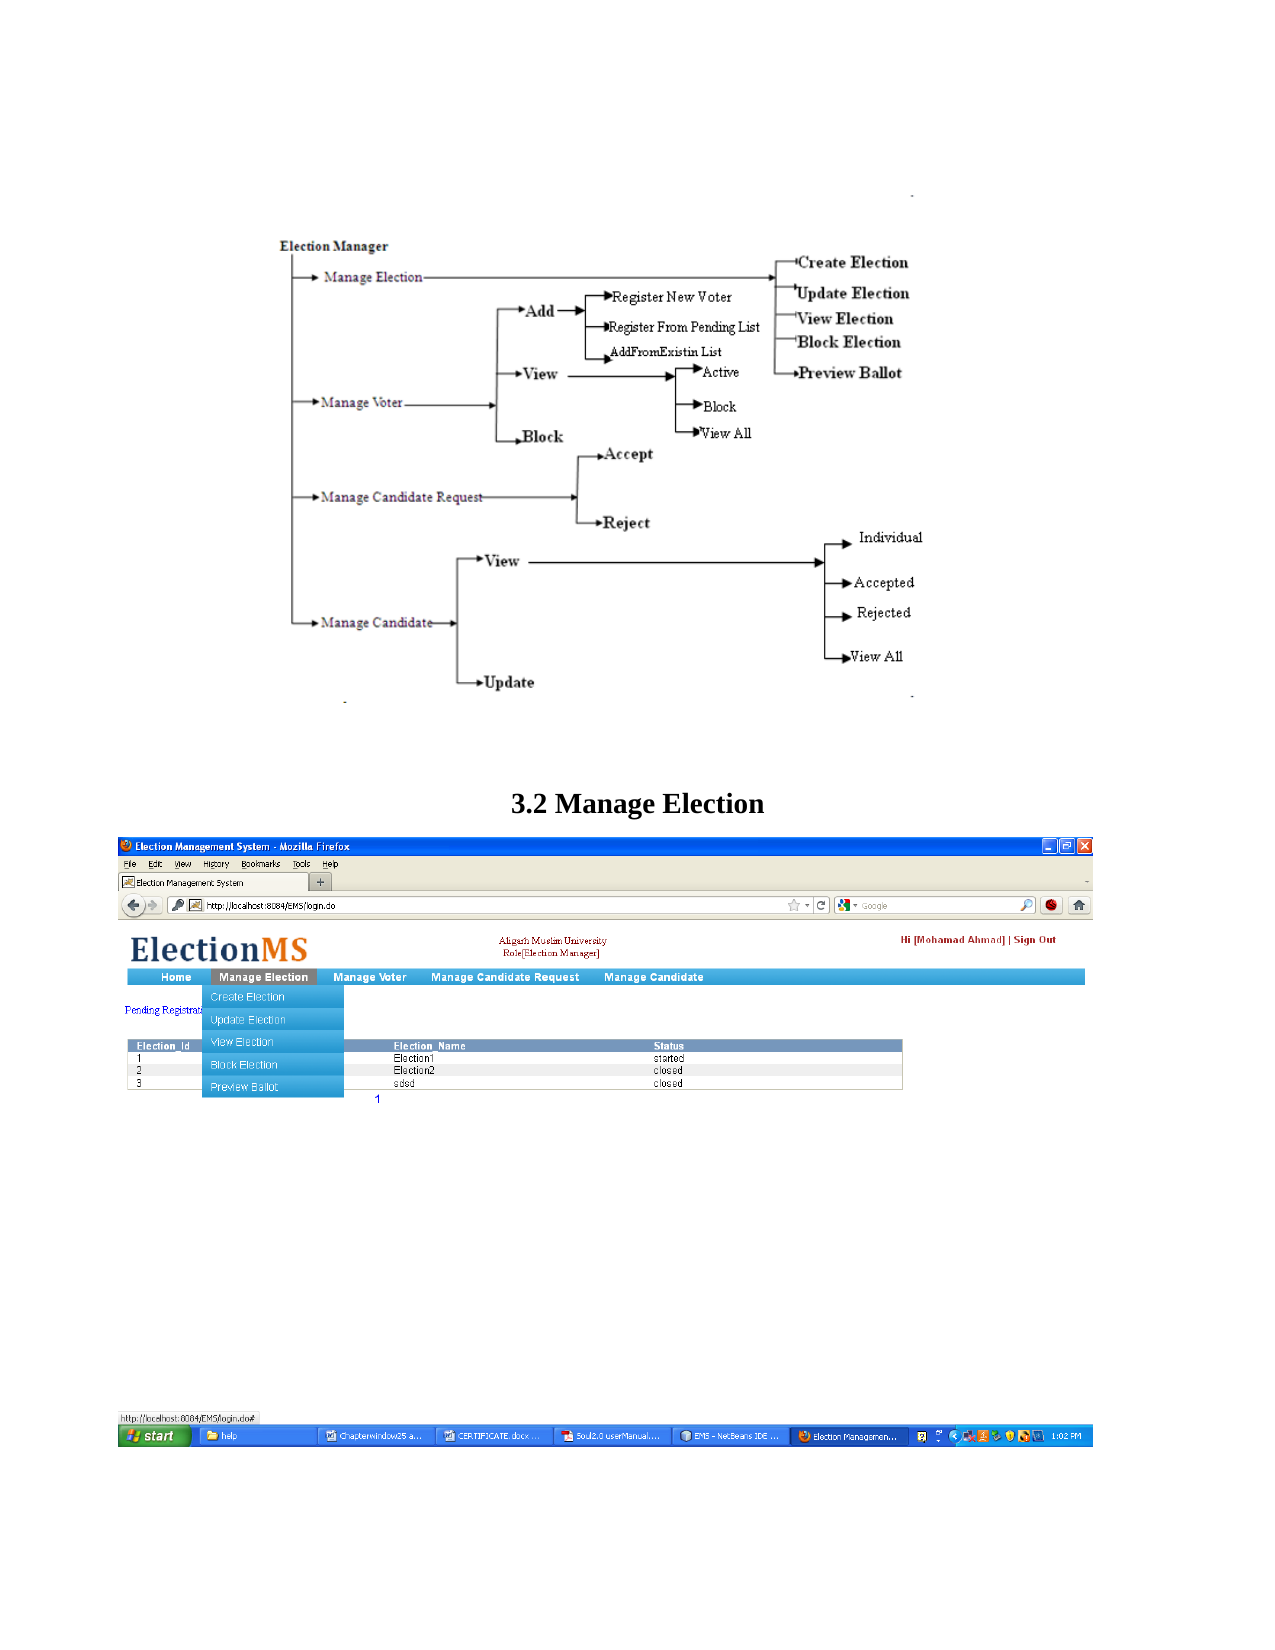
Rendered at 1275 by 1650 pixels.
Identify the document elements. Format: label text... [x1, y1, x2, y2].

text 3.2 Manage Election [118, 787, 1157, 820]
picture [118, 118, 1157, 703]
picture [118, 837, 1093, 1447]
